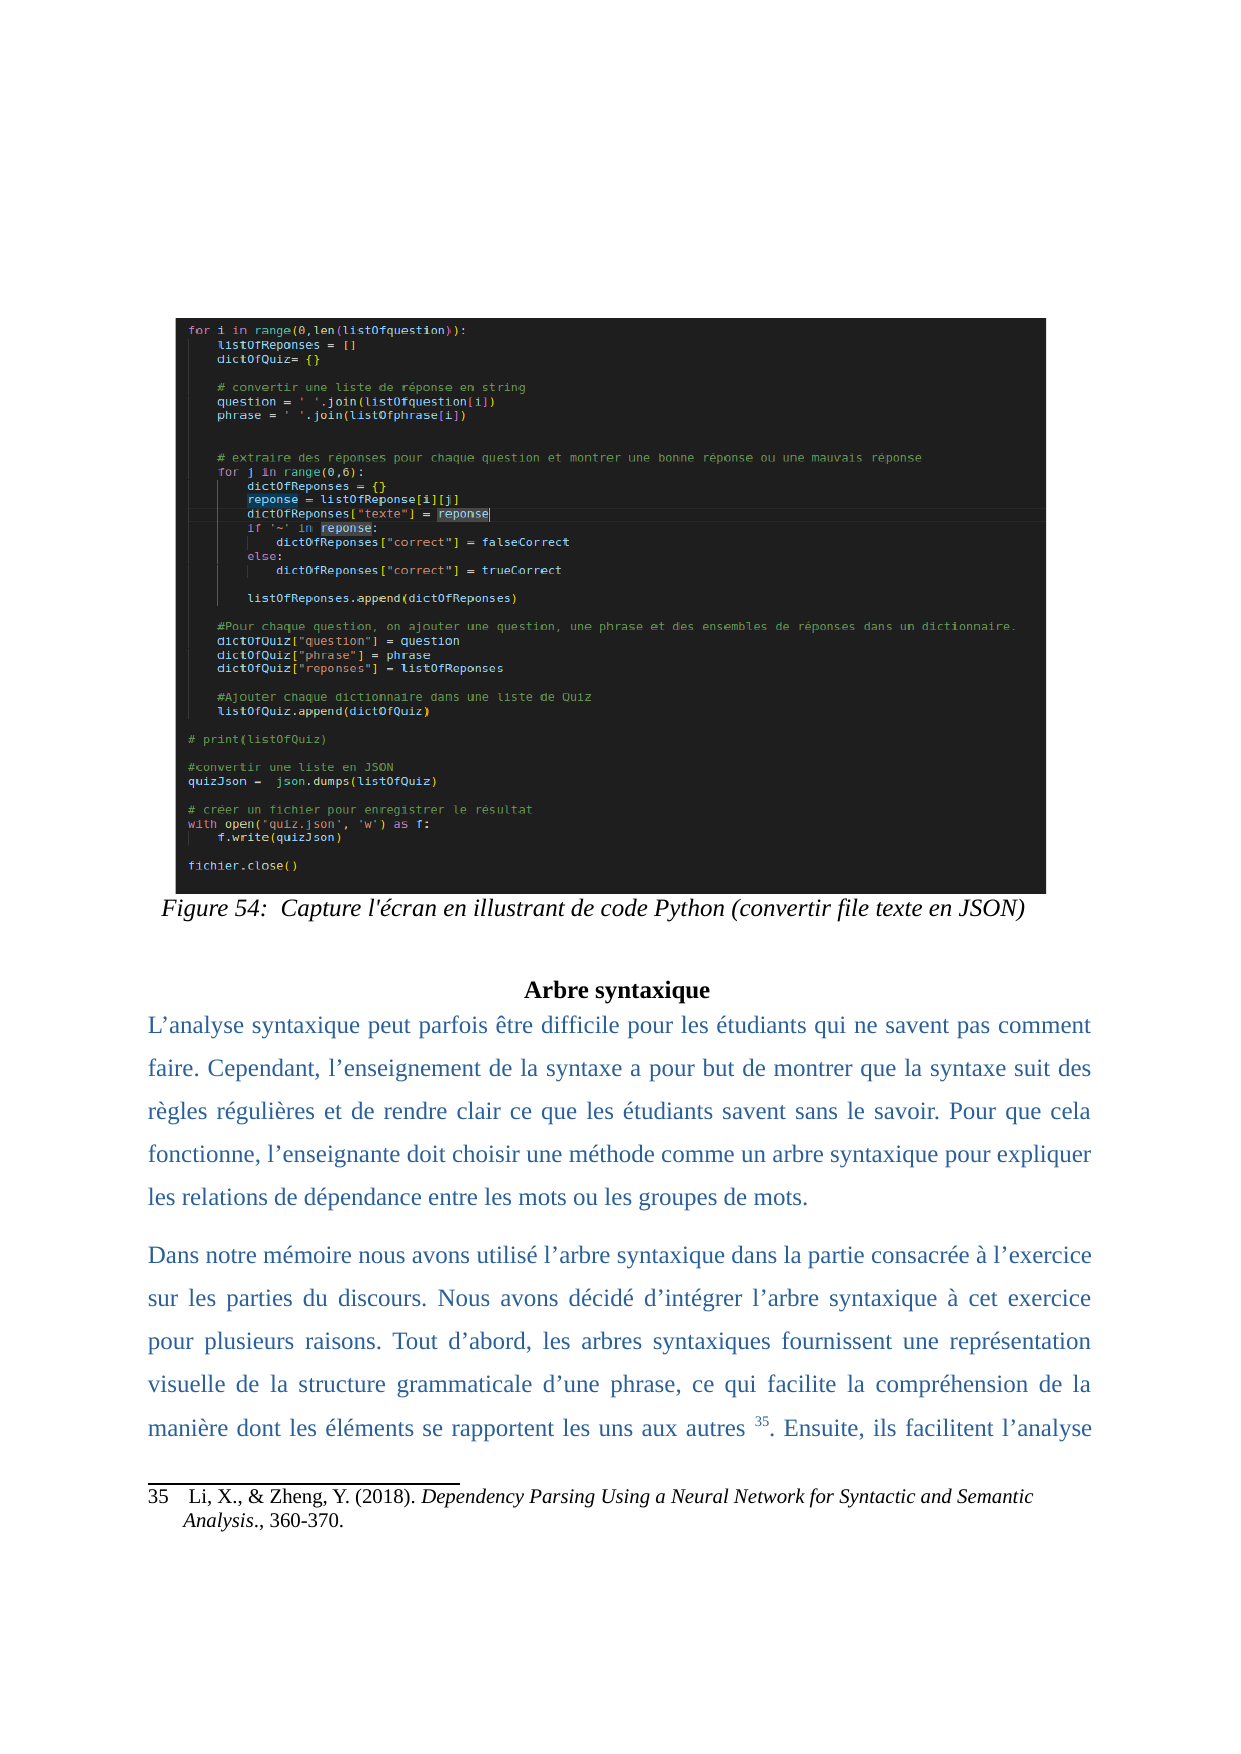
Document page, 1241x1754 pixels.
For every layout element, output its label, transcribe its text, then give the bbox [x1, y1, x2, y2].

text Dans notre mémoire nous avons utilisé l’arbre syntaxique dans la partie consacrée à l’exercice sur les parties du discours. Nous avons décidé d’intégrer l’arbre syntaxique à cet exercice pour plusieurs raisons. Tout d’abord, les arbres syntaxiques fournissent une représentation visuelle de la structure grammaticale d’une phrase, ce qui facilite la compréhension de la manière dont les éléments se rapportent les uns aux autres . Ensuite, ils facilitent l’analyse [148, 1240, 1092, 1441]
text Figure 48: Capture l'écran en illustrant de code Python (convertir file texte en JSON) [161, 322, 1068, 922]
text Li, X., & Zheng, Y. (2018). Dependency Parsing Using a Neural Network for Syntactic and Semantic Analysis., 360-370. [148, 1484, 1092, 1532]
text L’analyse syntaxique peut parfois être difficile pour les étudiants qui ne savent pas comment faire. Cependant, l’enseignement de la syntaxe a pour but de montrer que la syntaxe suit des règles régulières et de rendre clair ce que les étudiants savent sans le savoir. Pour que cela fonctionne, l’enseignante doit choisir une méthode comme un arbre syntaxique pour expliquer les relations de dépendance entre les mots ou les groupes de mots. [148, 1010, 1092, 1211]
subtitle [161, 309, 1068, 322]
subtitle Arbre syntaxique [148, 975, 1092, 1004]
picture [175, 318, 1047, 894]
